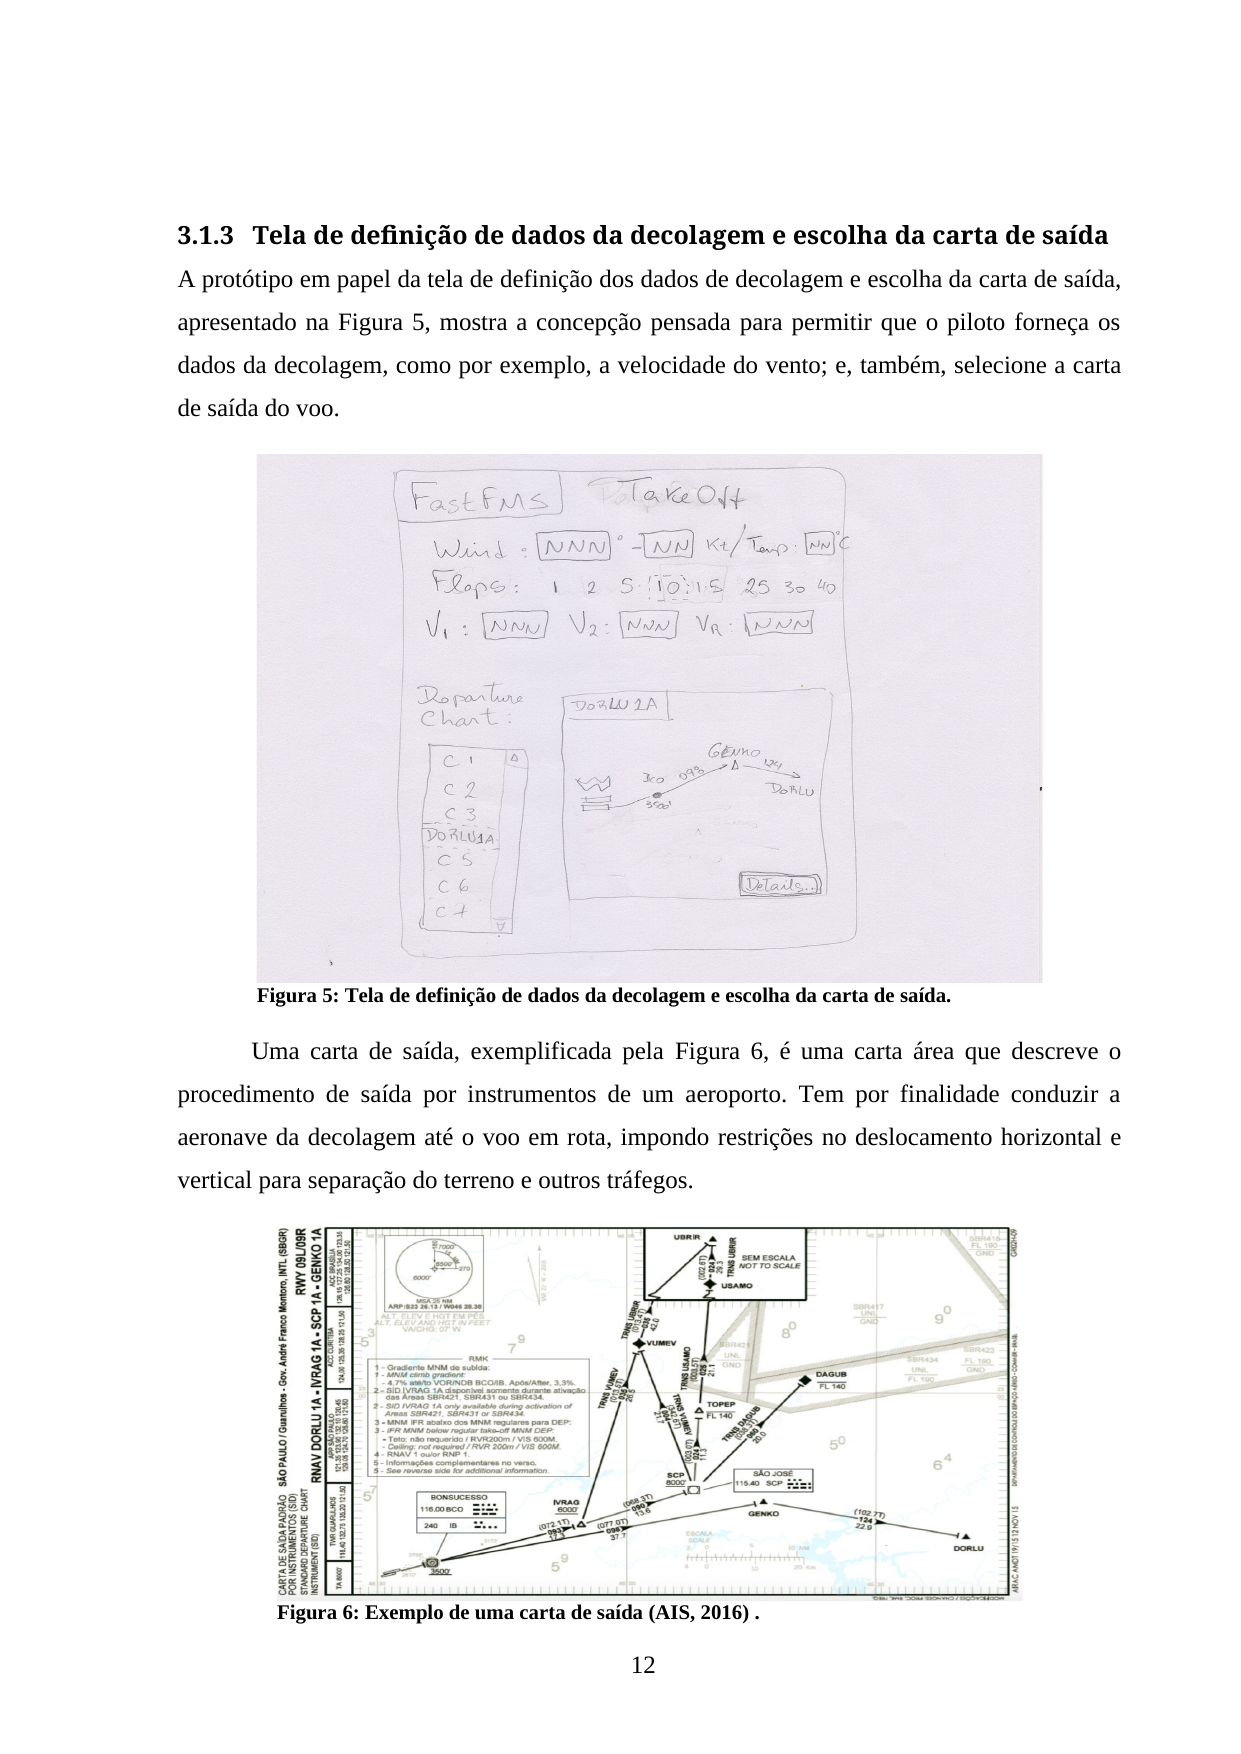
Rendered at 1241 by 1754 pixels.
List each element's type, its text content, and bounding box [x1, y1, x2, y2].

text A protótipo em papel da tela de definição dos dados de decolagem e escolha da carta de saída, apresentado na Figura 5, mostra a concepção pensada para permitir que o piloto forneça os dados da decolagem, como por exemplo, a velocidade do vento; e, também, selecione a carta de saída do voo. [177, 264, 1122, 422]
picture [276, 1226, 1023, 1601]
text Figura 6: Exemplo de uma carta de saída (AIS, 2016) . [277, 1601, 1022, 1624]
subtitle Tela de definição de dados da decolagem e escolha da carta de saída [177, 218, 1122, 252]
text Figura 5: Tela de definição de dados da decolagem e escolha da carta de saída. [257, 983, 1043, 1007]
picture [256, 454, 1043, 983]
text Uma carta de saída, exemplificada pela Figura 6, é uma carta área que descreve o procedimento de saída por instrumentos de um aeroporto. Tem por finalidade conduzir a aeronave da decolagem até o voo em rota, impondo restrições no deslocamento horizontal e vertical para separação do terreno e outros tráfegos. [177, 1036, 1122, 1194]
